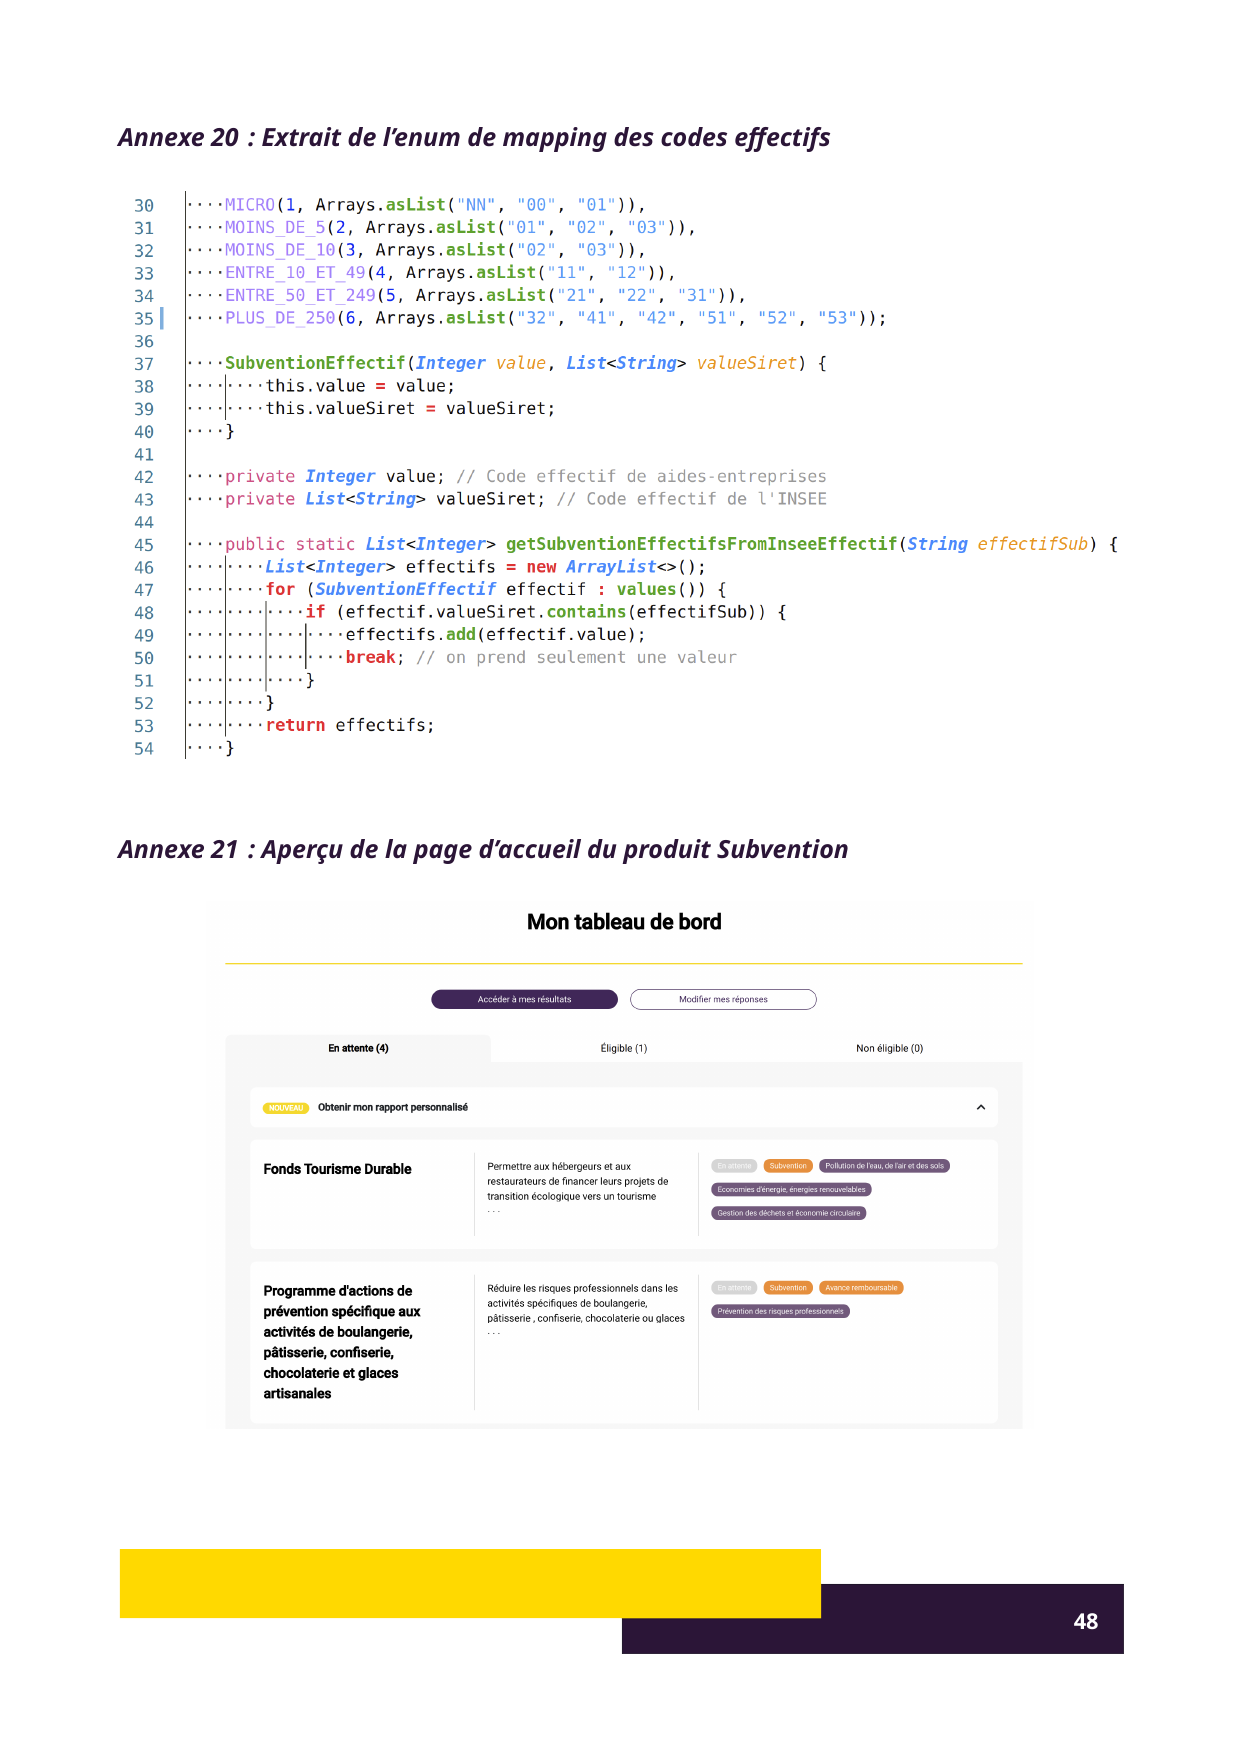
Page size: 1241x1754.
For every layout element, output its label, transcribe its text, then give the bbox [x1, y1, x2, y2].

subtitle Annexe 21 : Aperçu de la page d’accueil du produit Subvention [118, 831, 1122, 866]
subtitle Annexe 20 : Extrait de l’enum de mapping des codes effectifs [118, 118, 1122, 153]
picture [118, 191, 1123, 759]
picture [206, 901, 1034, 1429]
picture [119, 1549, 1124, 1654]
